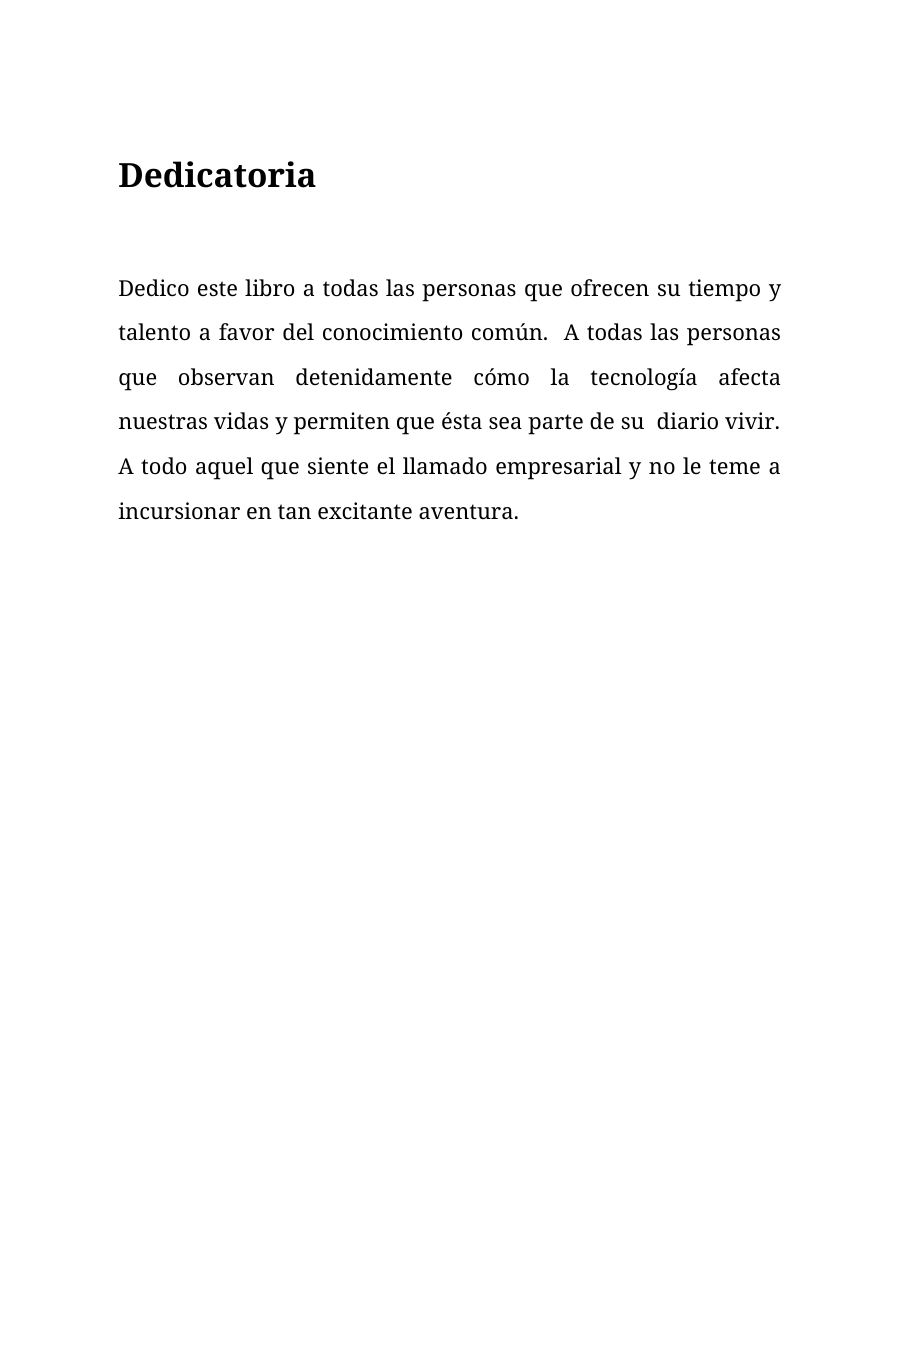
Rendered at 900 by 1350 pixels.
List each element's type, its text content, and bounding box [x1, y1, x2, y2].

text Dedico este libro a todas las personas que ofrecen su tiempo y talento a favor del conocimiento común. A todas las personas que observan detenidamente cómo la tecnología afecta nuestras vidas y permiten que ésta sea parte de su diario vivir. A todo aquel que siente el llamado empresarial y no le teme a incursionar en tan excitante aventura. [118, 272, 782, 526]
subtitle Dedicatoria [118, 151, 782, 197]
